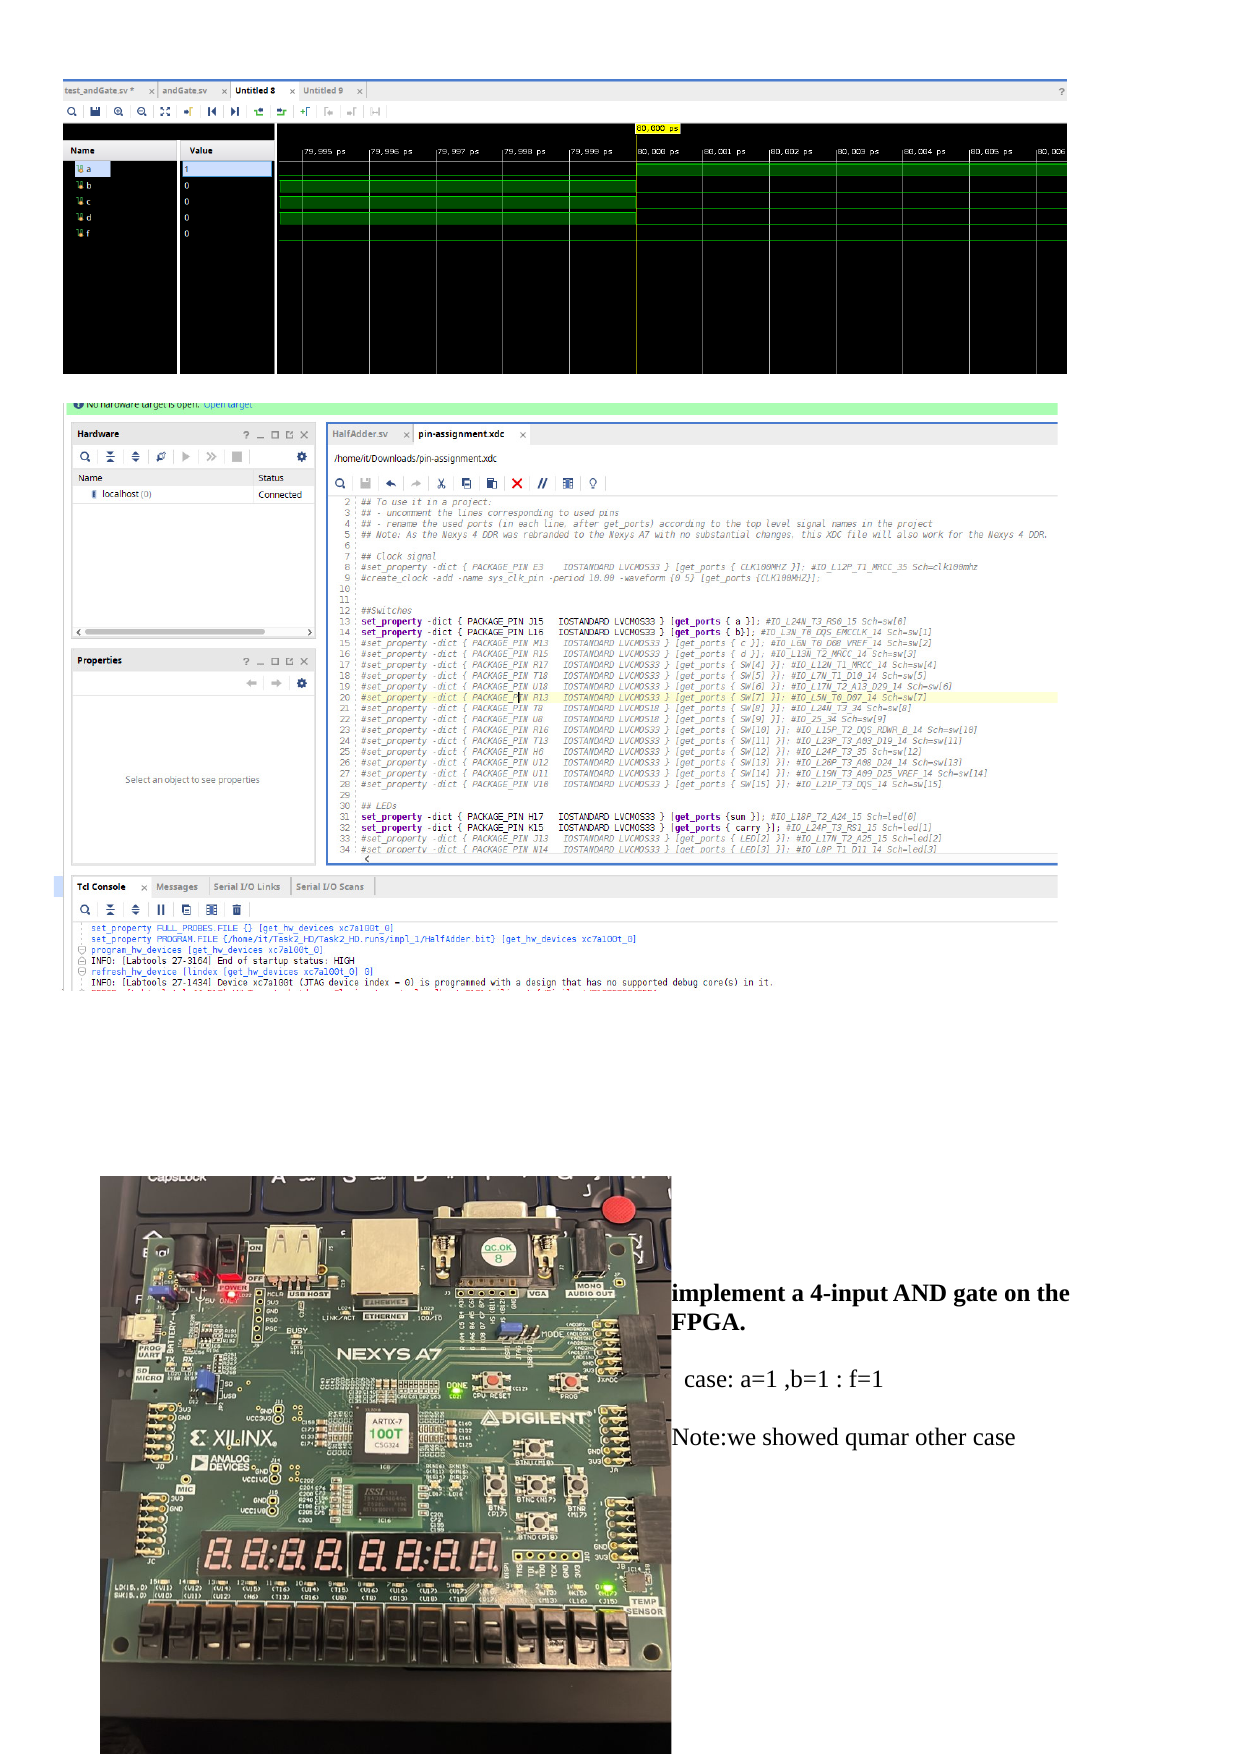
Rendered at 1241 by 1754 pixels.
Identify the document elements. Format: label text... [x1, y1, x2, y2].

picture [53, 403, 1058, 991]
text Note:we showed qumar other case [118, 1422, 1122, 1451]
text implement a 4-input AND gate on the FPGA. [118, 1278, 1122, 1336]
text case: a=1 ,b=1 : f=1 [118, 1364, 1122, 1393]
picture [63, 79, 1067, 374]
